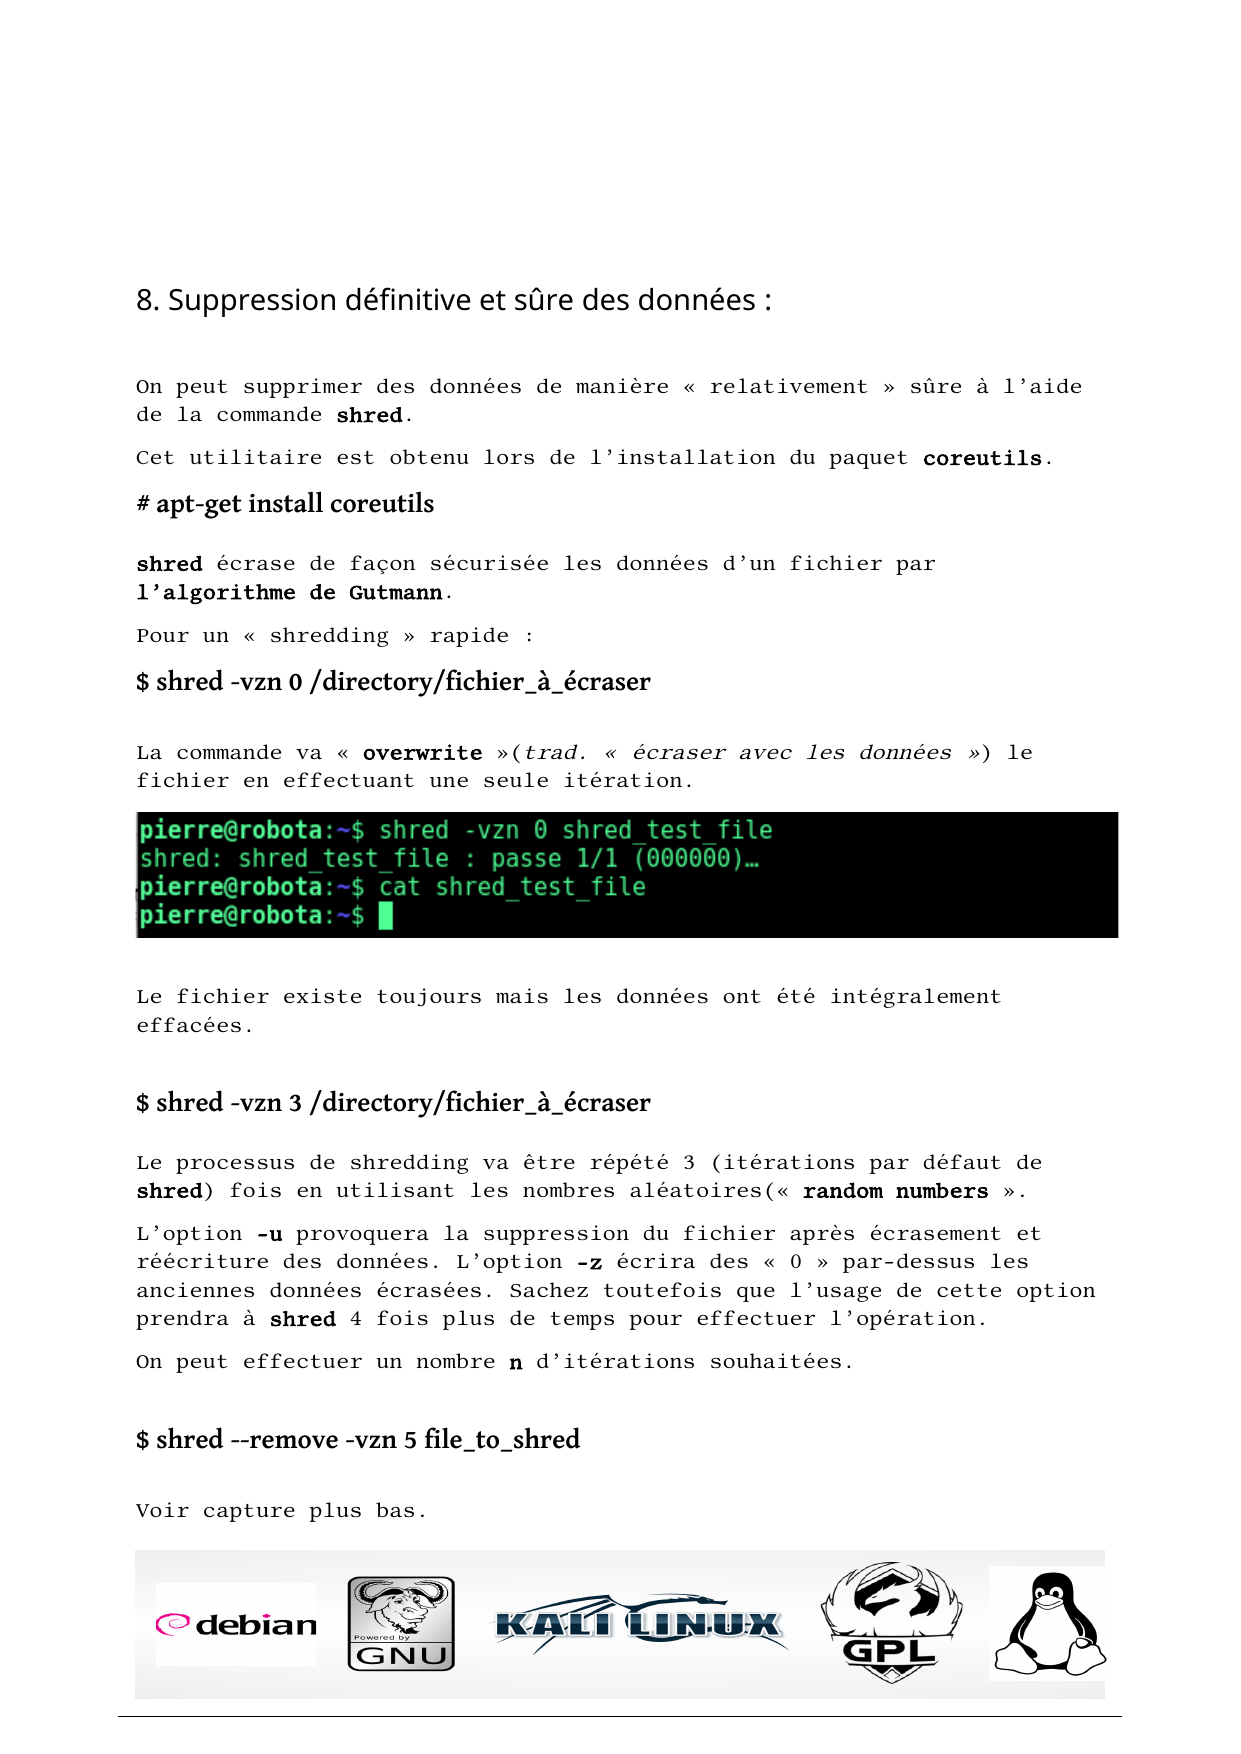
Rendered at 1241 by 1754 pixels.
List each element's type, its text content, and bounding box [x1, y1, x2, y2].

picture [341, 1573, 460, 1674]
text Le fichier existe toujours mais les données ont été intégralement effacées. [136, 985, 1104, 1037]
text # apt-get install coreutils [136, 489, 1104, 521]
subtitle 8. Suppression définitive et sûre des données : [136, 279, 1104, 319]
text Cet utilitaire est obtenu lors de l’installation du paquet coreutils. [136, 446, 1104, 470]
picture [476, 1579, 799, 1670]
text $ shred --remove -vzn 5 file_to_shred [136, 1424, 1104, 1456]
text On peut supprimer des données de manière « relativement » sûre à l’aide de la commande shred. [136, 375, 1104, 427]
text Pour un « shredding » rapide : [136, 623, 1104, 647]
text $ shred -vzn 0 /directory/fichier_à_écraser [136, 666, 1104, 698]
text L’option -u provoquera la suppression du fichier après écrasement et réécriture des données. L’option -z écrira des « 0 » par-dessus les anciennes données écrasées. Sachez toutefois que l’usage de cette option prendra à shred 4 fois plus de temps pour effectuer l’opération. [136, 1222, 1104, 1331]
picture [989, 1566, 1112, 1681]
text Voir capture plus bas. [136, 1499, 1104, 1523]
text La commande va « overwrite »(trad. « écraser avec les données ») le fichier en effectuant une seule itération. [136, 741, 1104, 793]
picture [820, 1562, 963, 1684]
picture [135, 812, 1119, 938]
text On peut effectuer un nombre n d’itérations souhaitées. [136, 1350, 1104, 1374]
text Le processus de shredding va être répété 3 (itérations par défaut de shred) fois en utilisant les nombres aléatoires(« random numbers ». [136, 1150, 1104, 1203]
text $ shred -vzn 3 /directory/fichier_à_écraser [136, 1088, 1104, 1119]
picture [156, 1583, 317, 1666]
text shred écrase de façon sécurisée les données d’un fichier par l’algorithme de Gutmann. [136, 552, 1104, 604]
